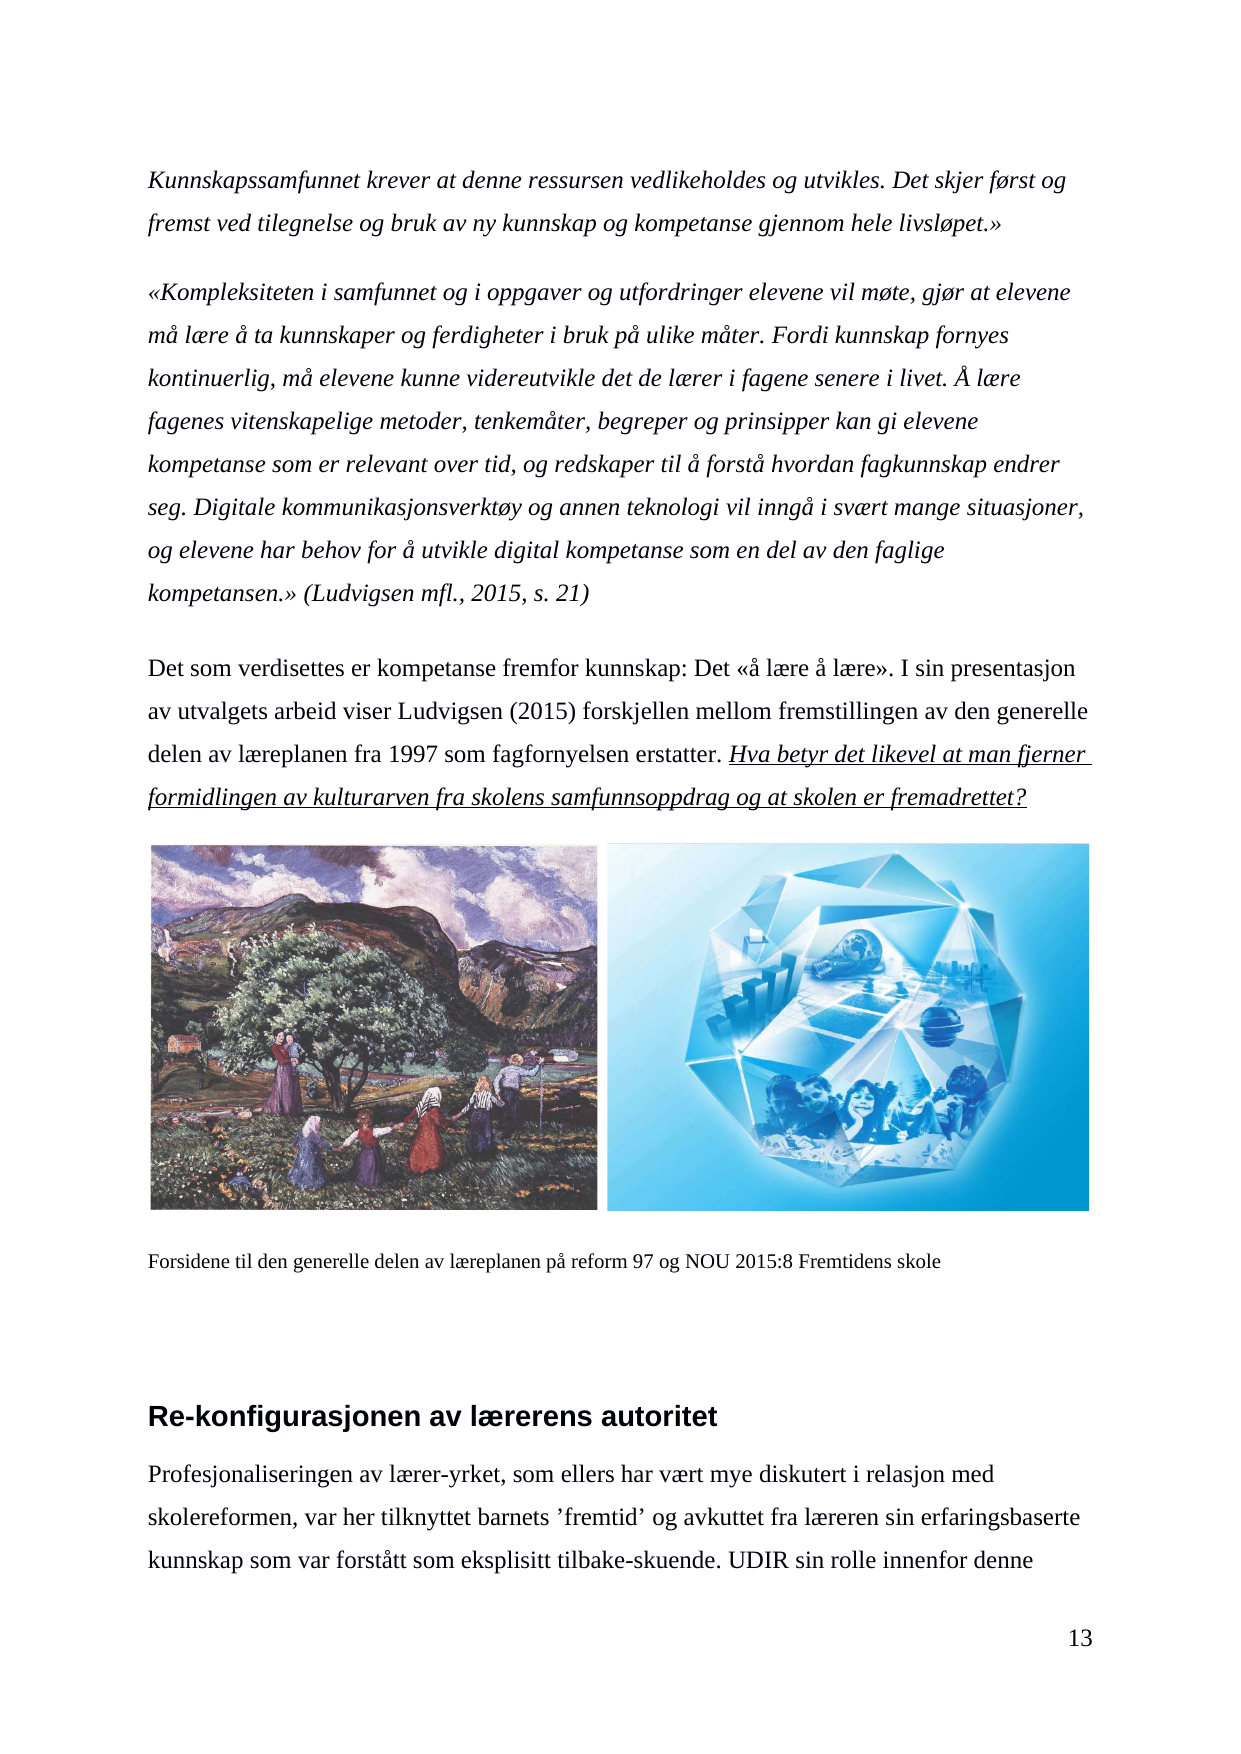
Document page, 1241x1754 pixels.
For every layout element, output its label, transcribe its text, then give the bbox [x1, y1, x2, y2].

subtitle Re-konfigurasjonen av lærerens autoritet [148, 1399, 1092, 1433]
picture [607, 843, 1090, 1211]
text Kunnskapssamfunnet krever at denne ressursen vedlikeholdes og utvikles. Det skjer først og fremst ved tilegnelse og bruk av ny kunnskap og kompetanse gjennom hele livsløpet.» [148, 165, 1092, 237]
text «Kompleksiteten i samfunnet og i oppgaver og utfordringer elevene vil møte, gjør at elevene må lære å ta kunnskaper og ferdigheter i bruk på ulike måter. Fordi kunnskap fornyes kontinuerlig, må elevene kunne videreutvikle det de lærer i fagene senere i livet. Å lære fagenes vitenskapelige metoder, tenkemåter, begreper og prinsipper kan gi elevene kompetanse som er relevant over tid, og redskaper til å forstå hvordan fagkunnskap endrer seg. Digitale kommunikasjonsverktøy og annen teknologi vil inngå i svært mange situasjoner, og elevene har behov for å utvikle digital kompetanse som en del av den faglige kompetansen.» (Ludvigsen mfl., 2015, s. 21) [148, 277, 1092, 607]
text Det som verdisettes er kompetanse fremfor kunnskap: Det «å lære å lære». I sin presentasjon av utvalgets arbeid viser Ludvigsen (2015) forskjellen mellom fremstillingen av den generelle delen av læreplanen fra 1997 som fagfornyelsen erstatter. Hva betyr det likevel at man fjerner formidlingen av kulturarven fra skolens samfunnsoppdrag og at skolen er fremadrettet? [148, 653, 1092, 811]
text Profesjonaliseringen av lærer-yrket, som ellers har vært mye diskutert i relasjon med skolereformen, var her tilknyttet barnets ’fremtid’ og avkuttet fra læreren sin erfaringsbaserte kunnskap som var forstått som eksplisitt tilbake-skuende. UDIR sin rolle innenfor denne [148, 1459, 1092, 1574]
text Forsidene til den generelle delen av læreplanen på reform 97 og NOU 2015:8 Fremtidens skole [148, 840, 1092, 1273]
